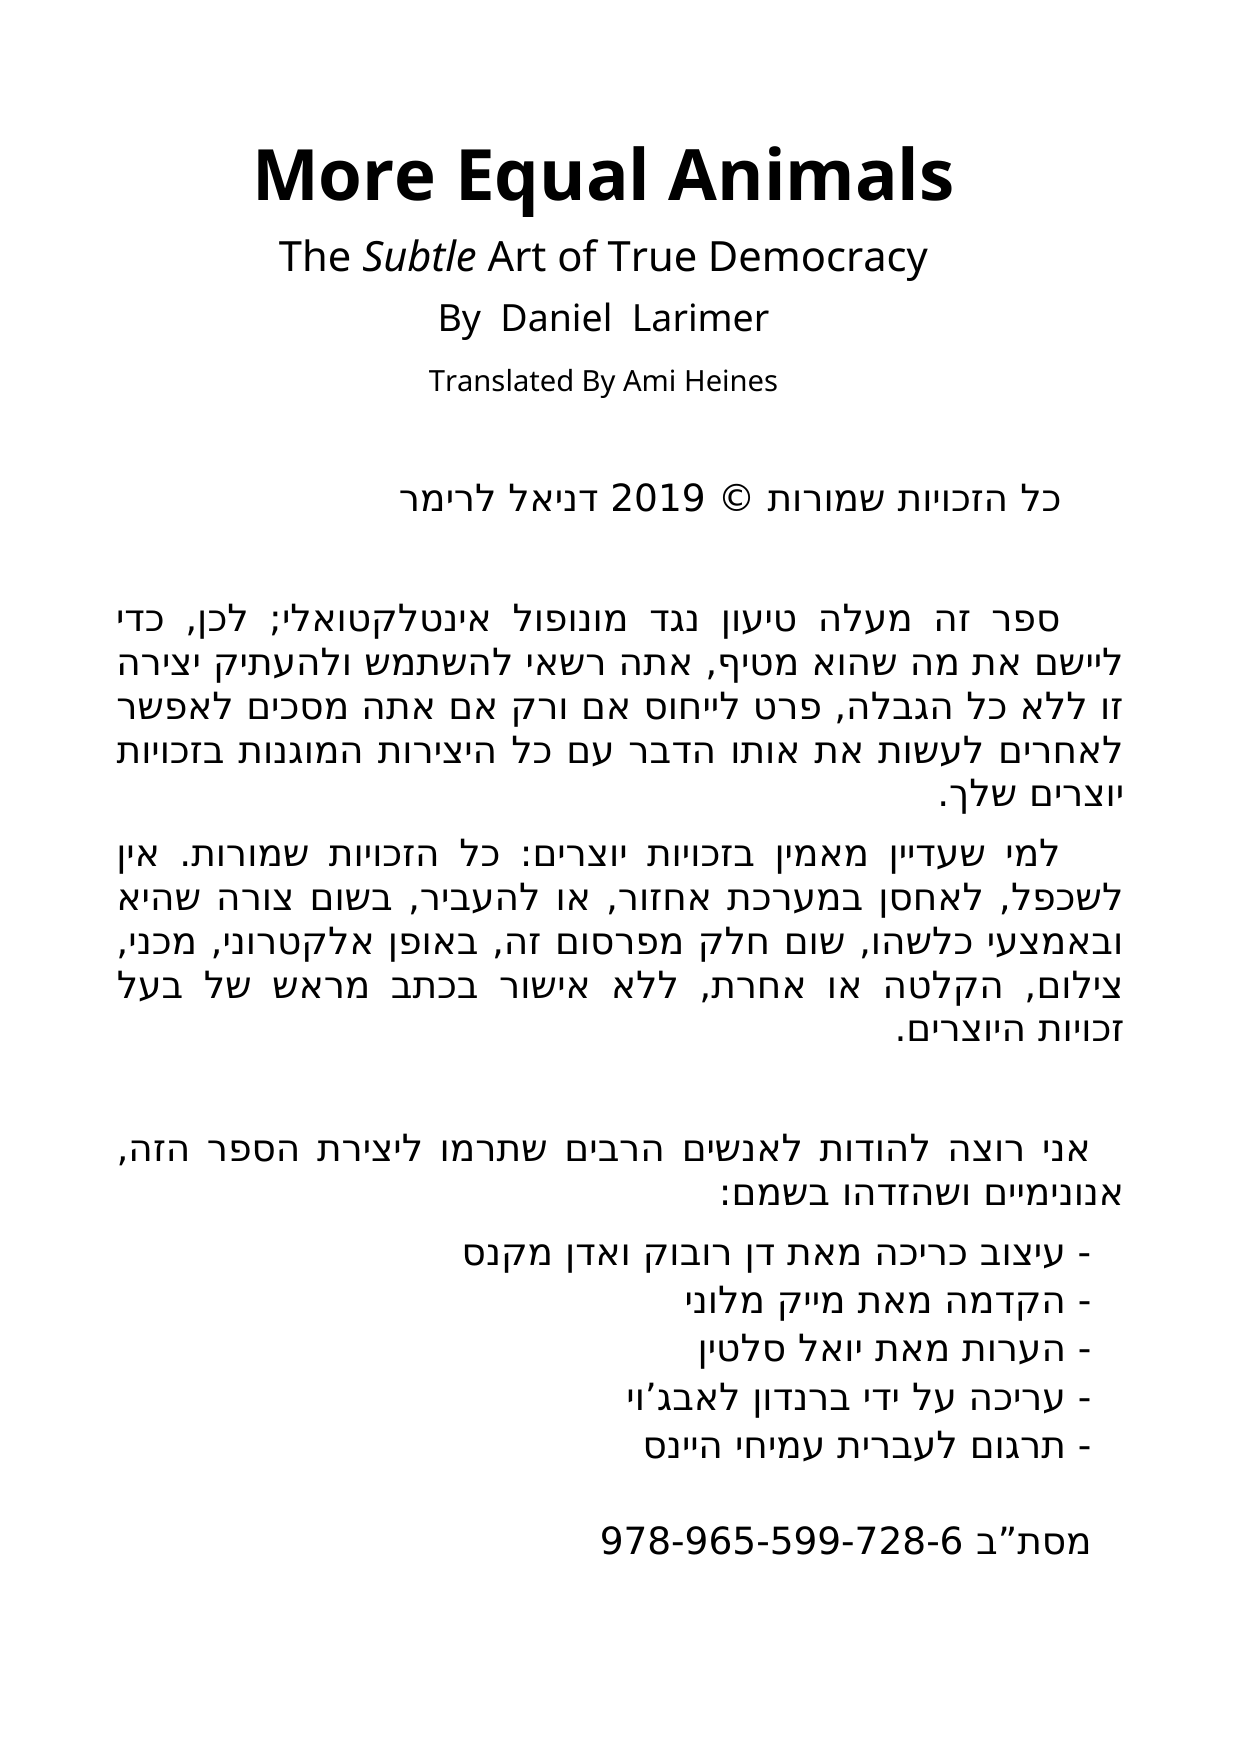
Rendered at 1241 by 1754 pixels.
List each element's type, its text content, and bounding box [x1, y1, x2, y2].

text מסת”ב 978-965-599-728-6 [116, 1519, 1124, 1563]
text More Equal Animals [332, 169, 348, 192]
text - תרגום לעברית עמיחי היינס [116, 1423, 1124, 1467]
text The Subtle Art of True Democracy [116, 237, 1124, 281]
text ספר זה מעלה טיעון נגד מונופול אינטלקטואלי; לכן, כדי ליישם את מה שהוא מטיף, אתה רשאי להשתמש ולהעתיק יצירה זו ללא כל הגבלה, פרט לייחוס אם ורק אם אתה מסכים לאפשר לאחרים לעשות את אותו הדבר עם כל היצירות המוגנות בזכויות יוצרים שלך. [116, 597, 1124, 816]
text By Daniel Larimer [116, 297, 1124, 341]
text More Equal Animals [116, 165, 523, 209]
text - הקדמה מאת מייק מלוני [116, 1279, 1124, 1322]
text More Equal Animals [533, 165, 1124, 209]
text למי שעדיין מאמין בזכויות יוצרים: כל הזכויות שמורות. אין לשכפל, לאחסן במערכת אחזור, או להעביר, בשום צורה שהיא ובאמצעי כלשהו, שום חלק מפרסום זה, באופן אלקטרוני, מכני, צילום, הקלטה או אחרת, ללא אישור בכתב מראש של בעל זכויות היוצרים. [116, 832, 1124, 1051]
text - עיצוב כריכה מאת דן רובוק ואדן מקנס [116, 1231, 1124, 1274]
text - עריכה על ידי ברנדון לאבג’וי [116, 1375, 1124, 1419]
text אני רוצה להודות לאנשים הרבים שתרמו ליצירת הספר הזה, אנונימיים ושהזדהו בשמם: [116, 1127, 1124, 1214]
text More Equal Animals [555, 165, 569, 192]
text כל הזכויות שמורות © 2019 דניאל לרימר [116, 477, 1124, 521]
text - הערות מאת יואל סלטין [116, 1327, 1124, 1371]
text Translated By Ami Heines [116, 357, 1124, 401]
